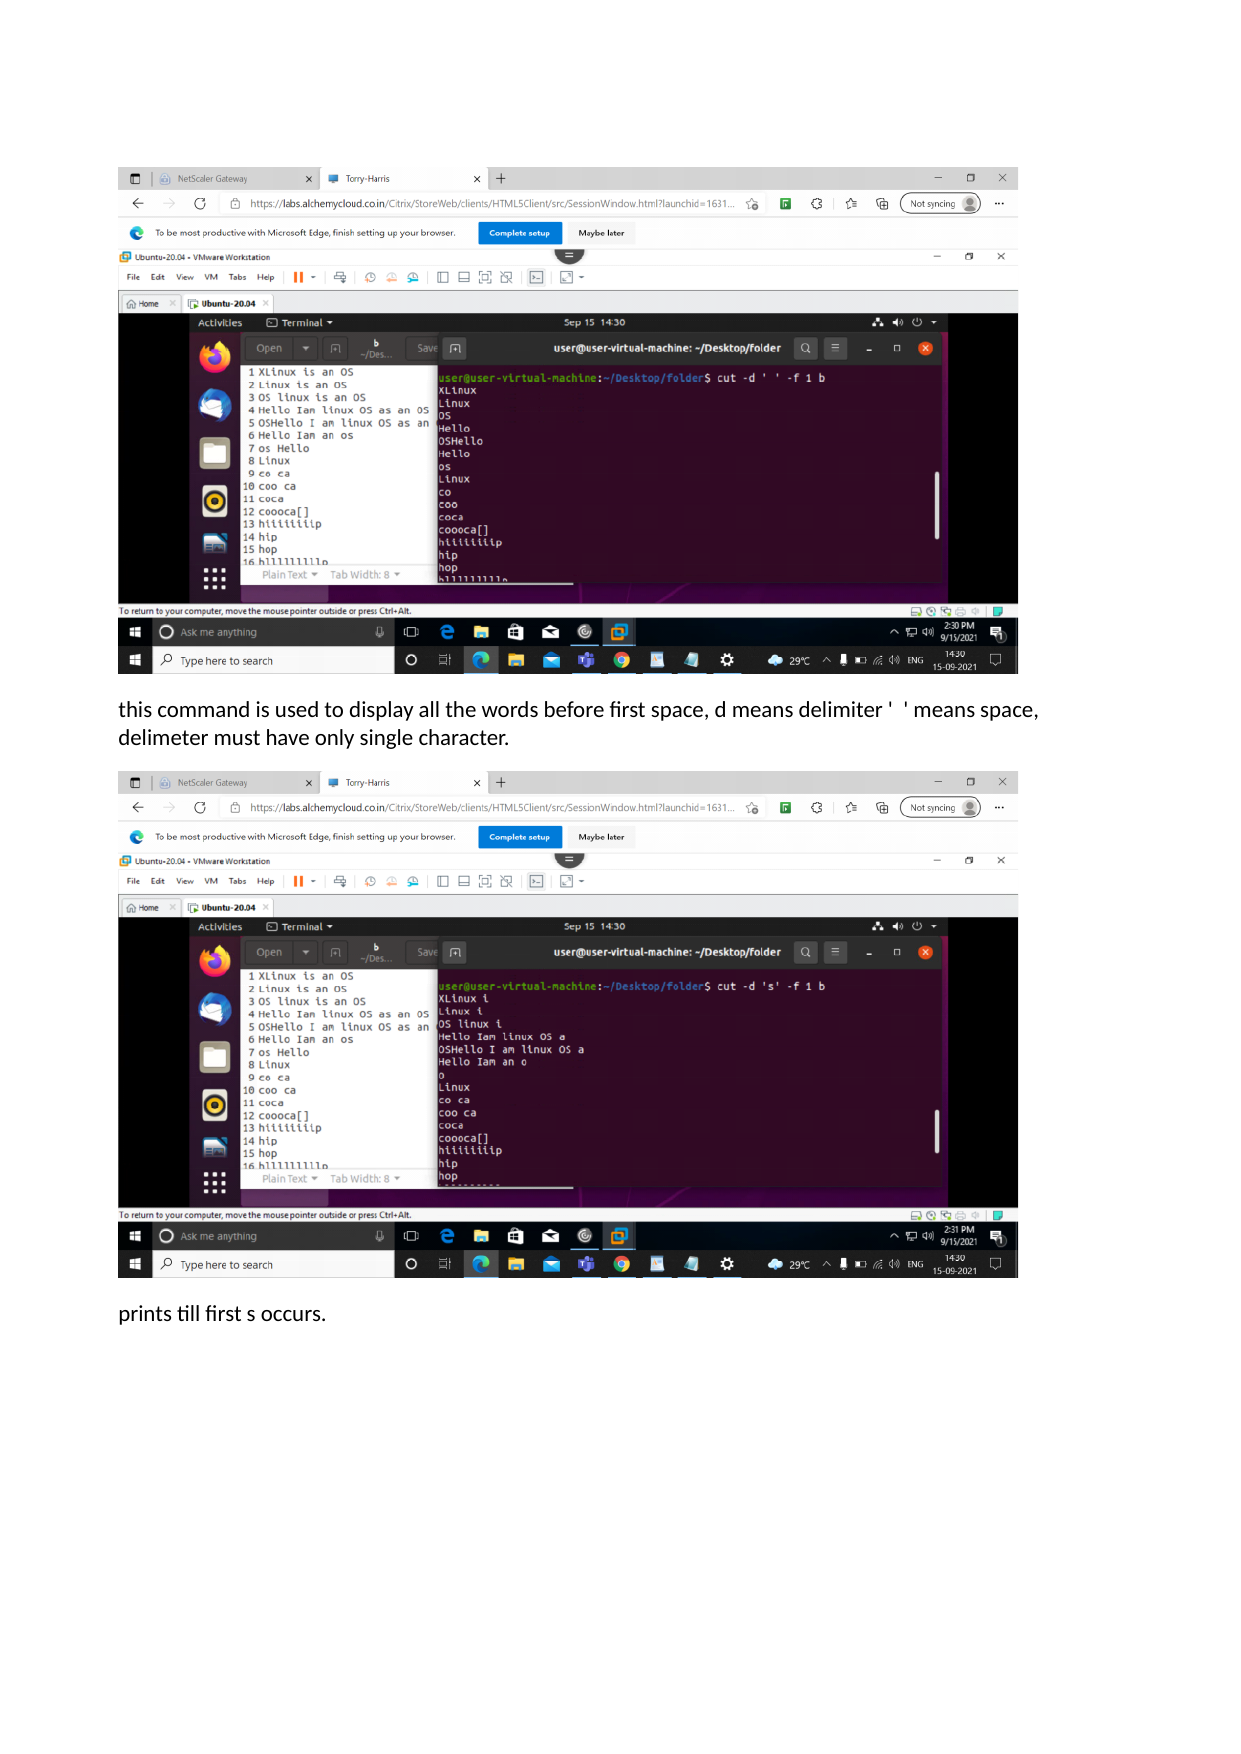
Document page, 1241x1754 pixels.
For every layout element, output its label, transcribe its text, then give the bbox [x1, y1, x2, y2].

text this command is used to display all the words before first space, d means delimiter ' ' means space, delimeter must have only single character. [118, 695, 1122, 751]
text prints till first s occurs. [118, 1299, 1122, 1327]
